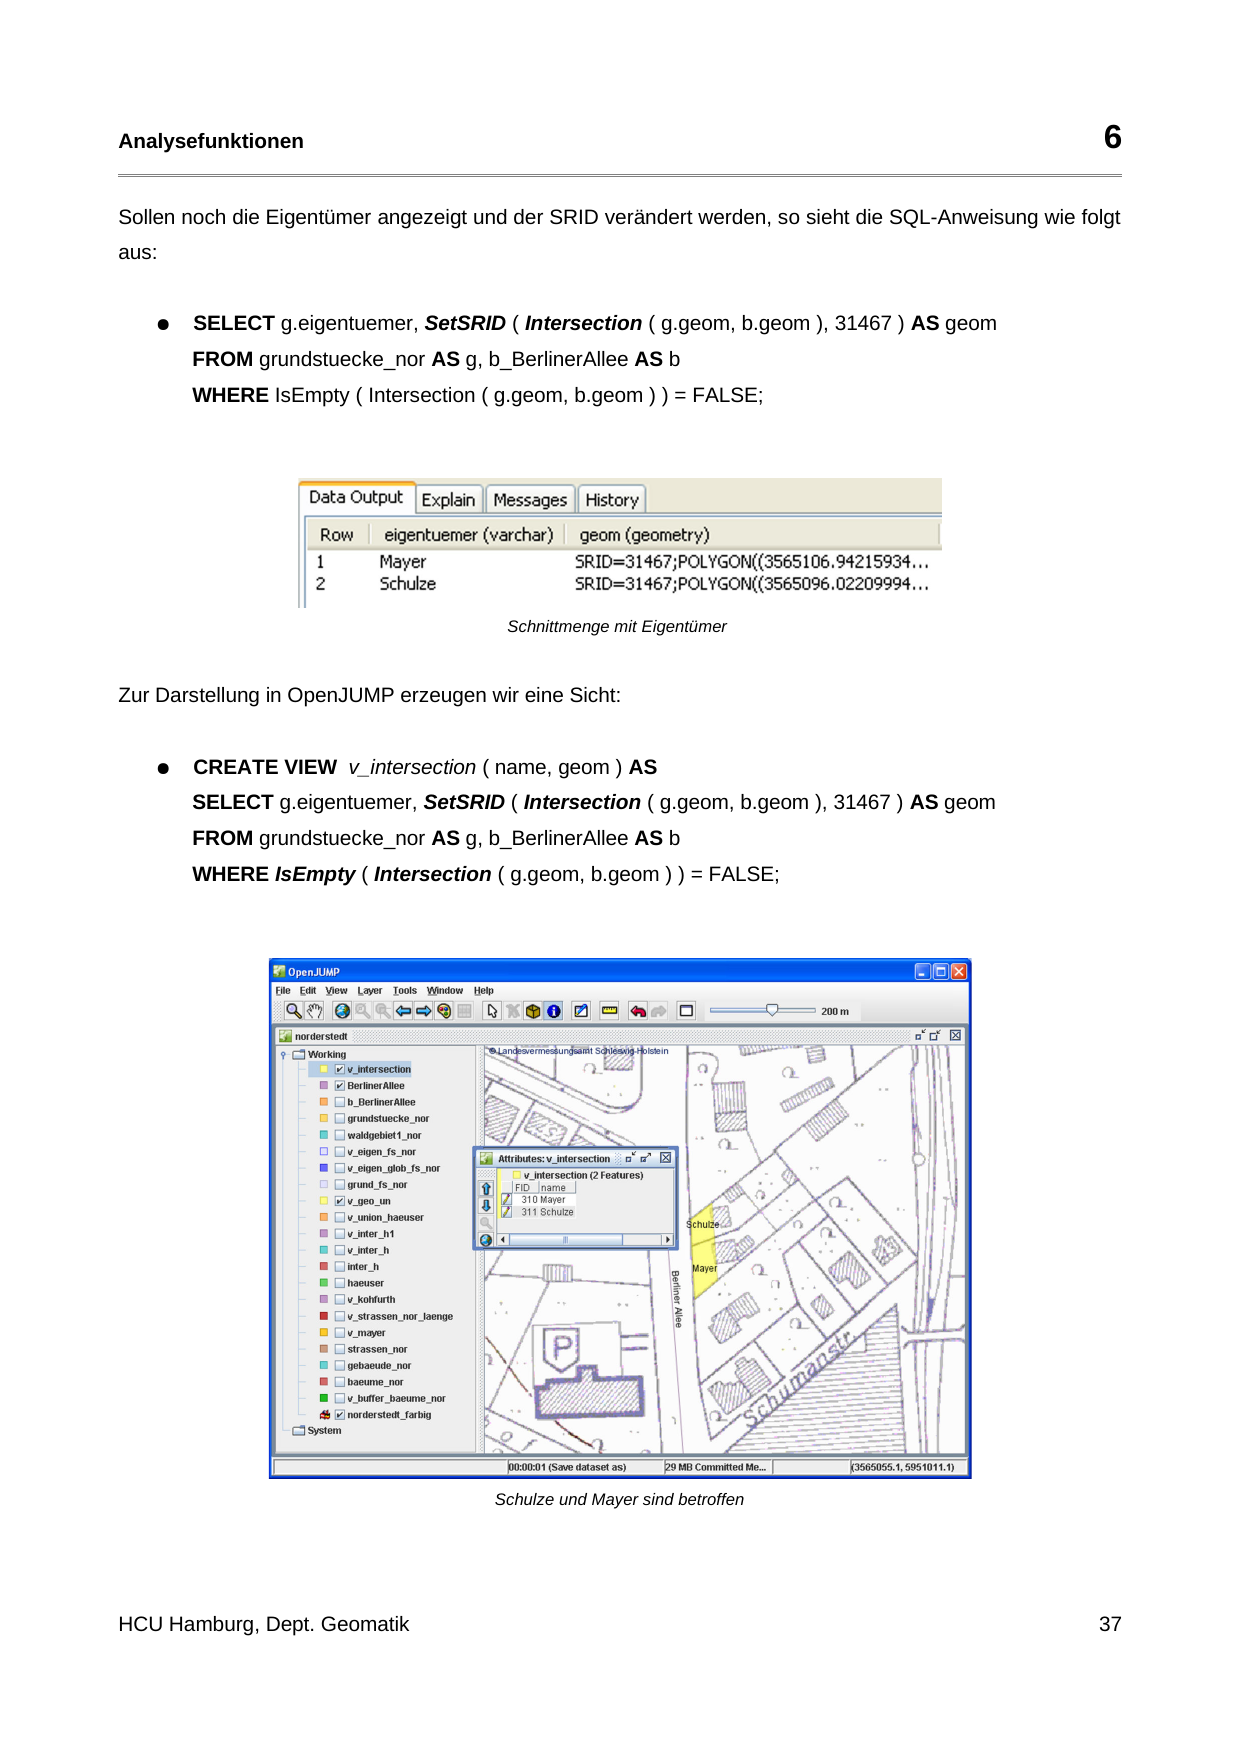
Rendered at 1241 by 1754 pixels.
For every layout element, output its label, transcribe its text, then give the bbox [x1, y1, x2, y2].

text FROM grundstuecke_nor AS g, b_BerlinerAllee AS b [192, 348, 1122, 371]
picture [268, 958, 972, 1479]
list CREATE VIEW v_intersection ( name, geom ) AS [156, 755, 1122, 778]
text Schulze und Mayer sind betroffen [118, 970, 1122, 1509]
list SELECT g.eigentuemer, SetSRID ( Intersection ( g.geom, b.geom ), 31467 ) AS geom [156, 312, 1122, 335]
text WHERE IsEmpty ( Intersection ( g.geom, b.geom ) ) = FALSE; [192, 862, 1122, 886]
text FROM grundstuecke_nor AS g, b_BerlinerAllee AS b [192, 827, 1122, 850]
text Zur Darstellung in OpenJUMP erzeugen wir eine Sicht: [118, 684, 1122, 707]
text WHERE IsEmpty ( Intersection ( g.geom, b.geom ) ) = FALSE; [192, 383, 1122, 407]
text Schnittmenge mit Eigentümer [118, 491, 1122, 636]
text SELECT g.eigentuemer, SetSRID ( Intersection ( g.geom, b.geom ), 31467 ) AS geom [192, 791, 1122, 814]
picture [298, 478, 942, 608]
text Sollen noch die Eigentümer angezeigt und der SRID verändert werden, so sieht die SQL-Anweisung wie folgt aus: [118, 206, 1122, 264]
